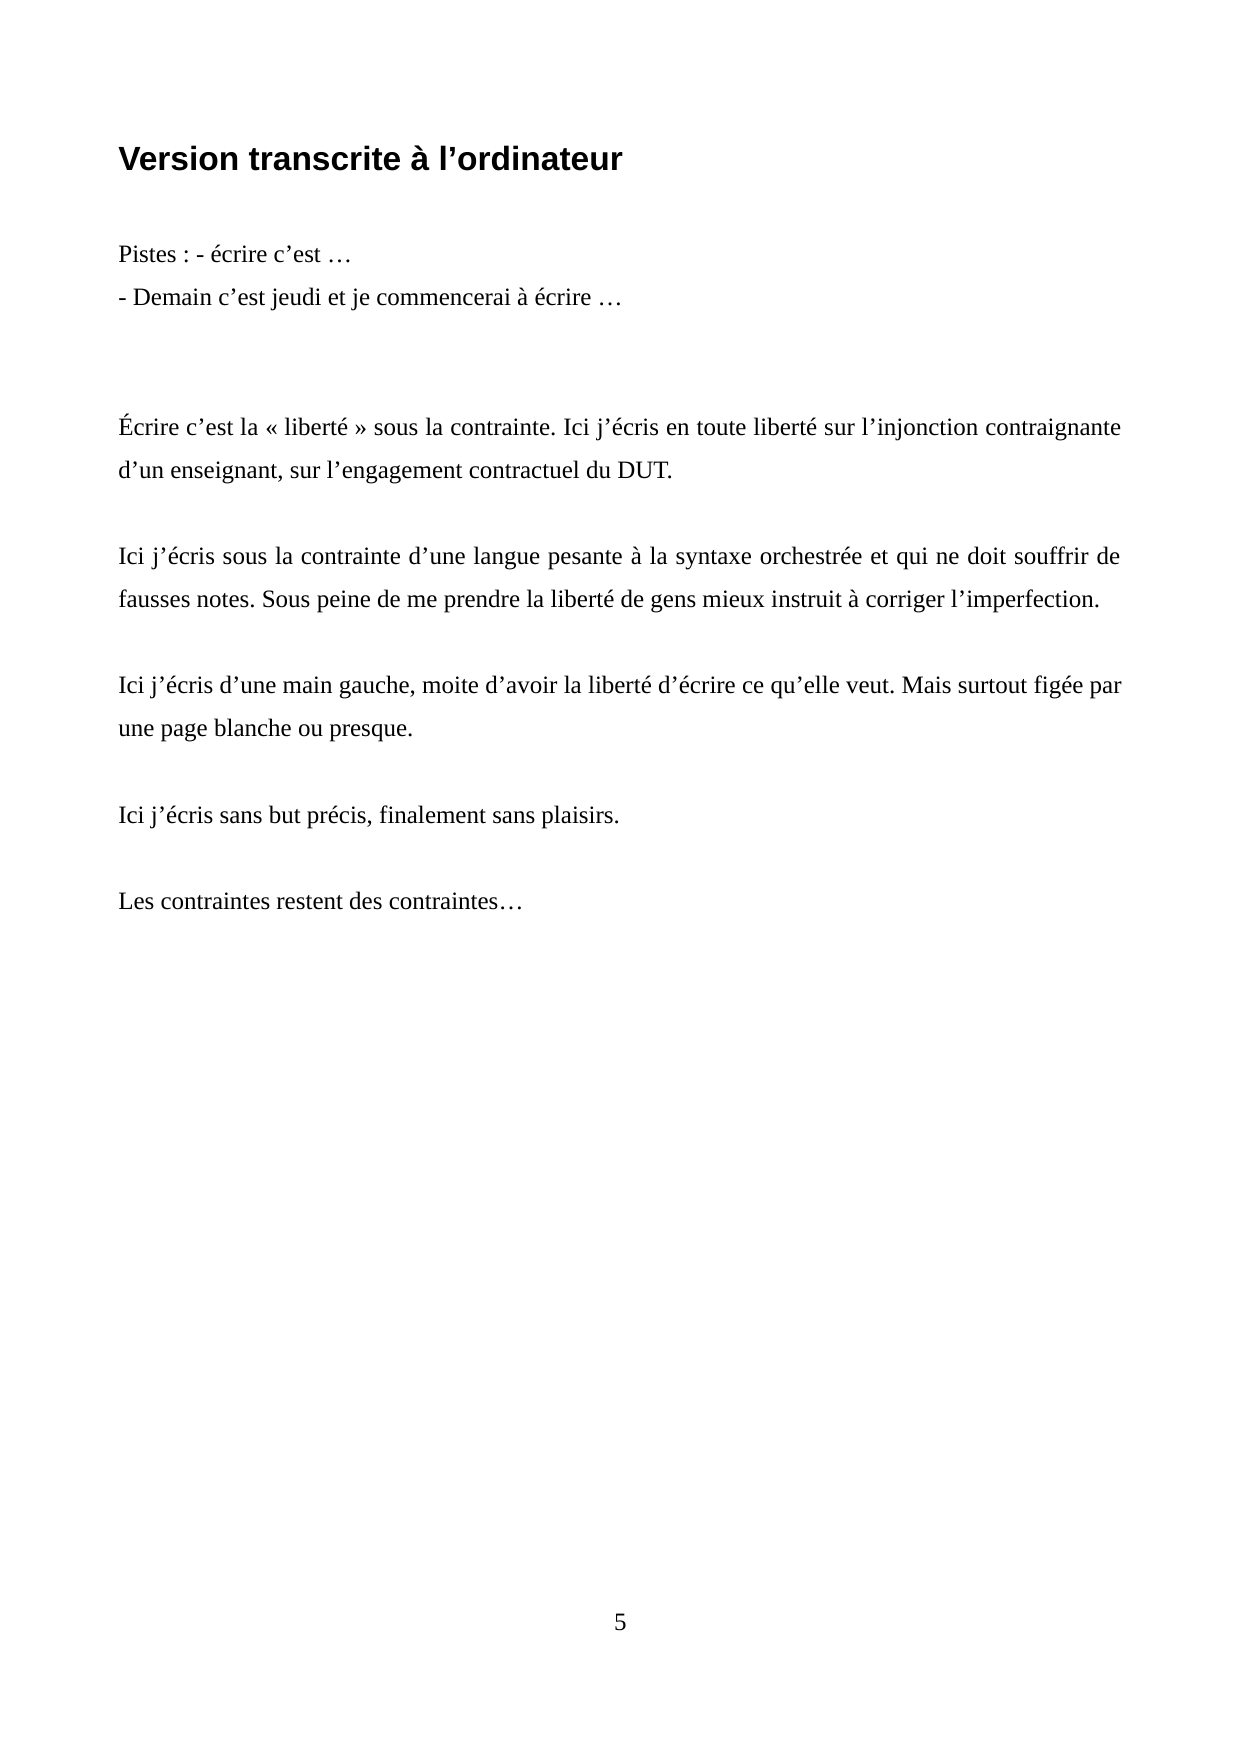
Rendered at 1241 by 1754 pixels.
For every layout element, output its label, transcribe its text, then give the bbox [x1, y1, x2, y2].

text - Demain c’est jeudi et je commencerai à écrire … [118, 282, 1122, 311]
text Écrire c’est la « liberté » sous la contrainte. Ici j’écris en toute liberté sur l’injonction contraignante d’un enseignant, sur l’engagement contractuel du DUT. [118, 412, 1122, 483]
subtitle Version transcrite à l’ordinateur [118, 139, 1122, 178]
text Pistes : - écrire c’est … [118, 239, 1122, 268]
text Ici j’écris d’une main gauche, moite d’avoir la liberté d’écrire ce qu’elle veut. Mais surtout figée par une page blanche ou presque. [118, 670, 1122, 742]
text Ici j’écris sans but précis, finalement sans plaisirs. [118, 800, 1122, 828]
text Ici j’écris sous la contrainte d’une langue pesante à la syntaxe orchestrée et qui ne doit souffrir de fausses notes. Sous peine de me prendre la liberté de gens mieux instruit à corriger l’imperfection. [118, 541, 1122, 613]
text Les contraintes restent des contraintes… [118, 886, 1122, 915]
